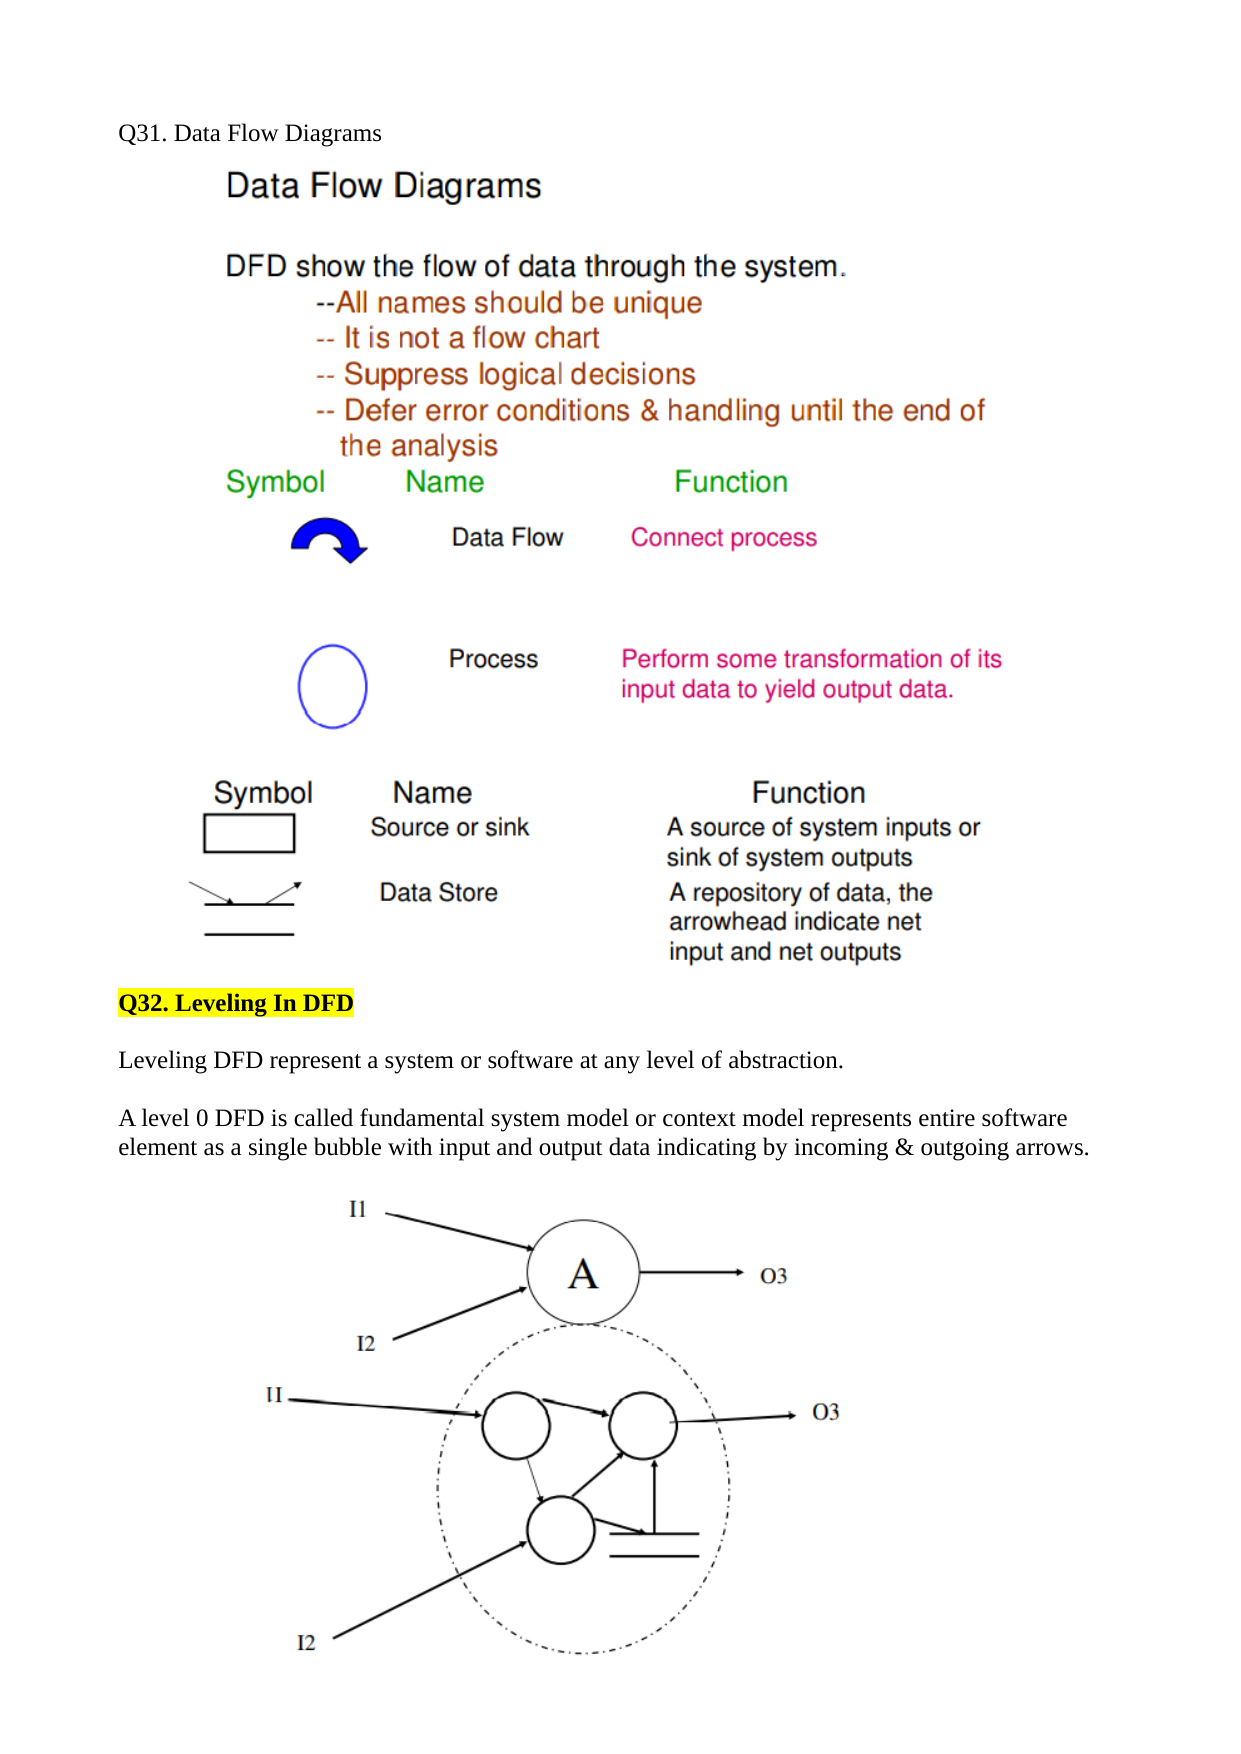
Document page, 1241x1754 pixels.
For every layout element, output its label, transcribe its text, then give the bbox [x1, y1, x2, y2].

picture [255, 1187, 846, 1684]
text Q31. Data Flow Diagrams [118, 118, 1122, 147]
text A level 0 DFD is called fundamental system model or context model represents entire software element as a single bubble with input and output data indicating by incoming & outgoing arrows. [118, 1103, 1122, 1160]
picture [225, 166, 1015, 730]
text Q32. Leveling In DFD [118, 988, 1122, 1017]
text Leveling DFD represent a system or software at any level of abstraction. [118, 1045, 1122, 1074]
picture [174, 764, 989, 970]
